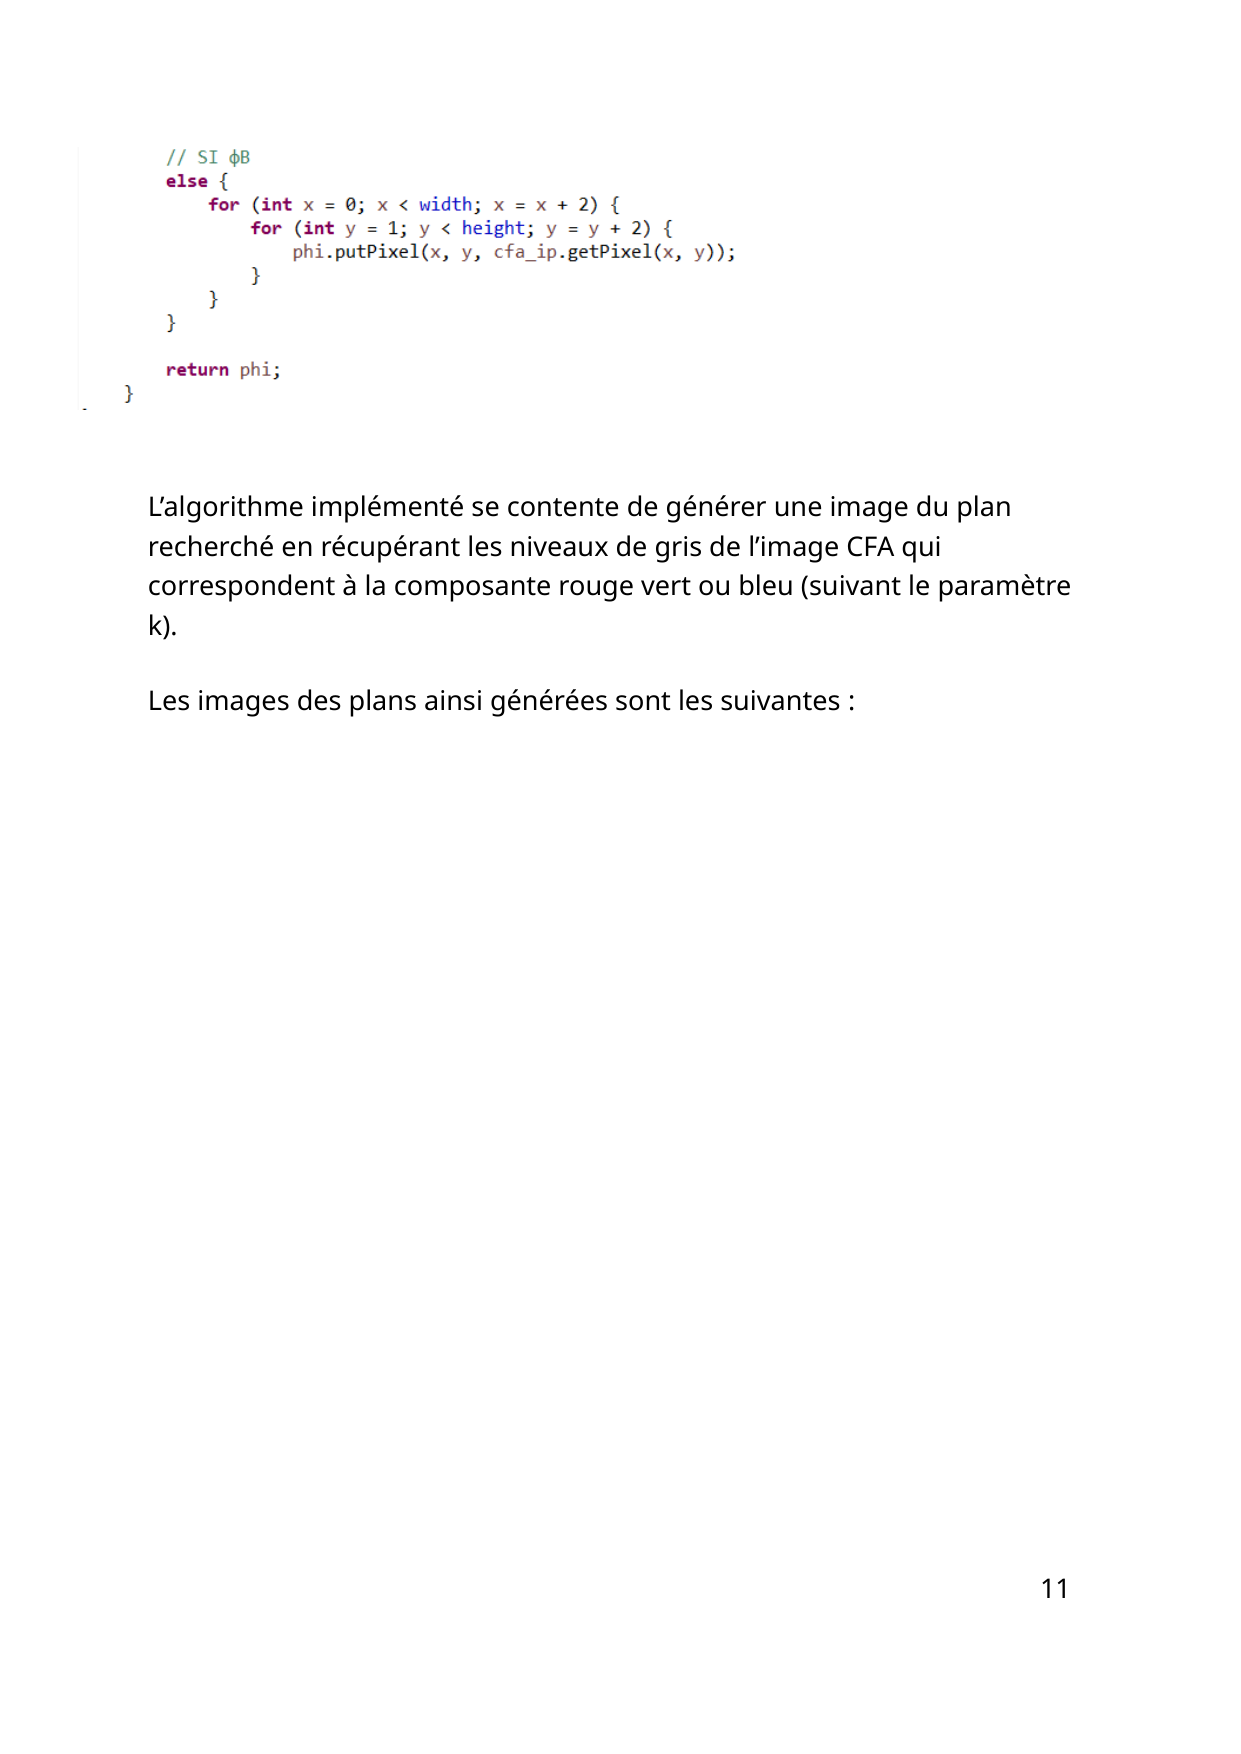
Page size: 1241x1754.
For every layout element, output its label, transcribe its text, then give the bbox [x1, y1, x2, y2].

picture [73, 147, 1167, 410]
text L’algorithme implémenté se contente de générer une image du plan recherché en récupérant les niveaux de gris de l’image CFA qui correspondent à la composante rouge vert ou bleu (suivant le paramètre k). [148, 487, 1093, 643]
text Les images des plans ainsi générées sont les suivantes : [148, 682, 1093, 719]
